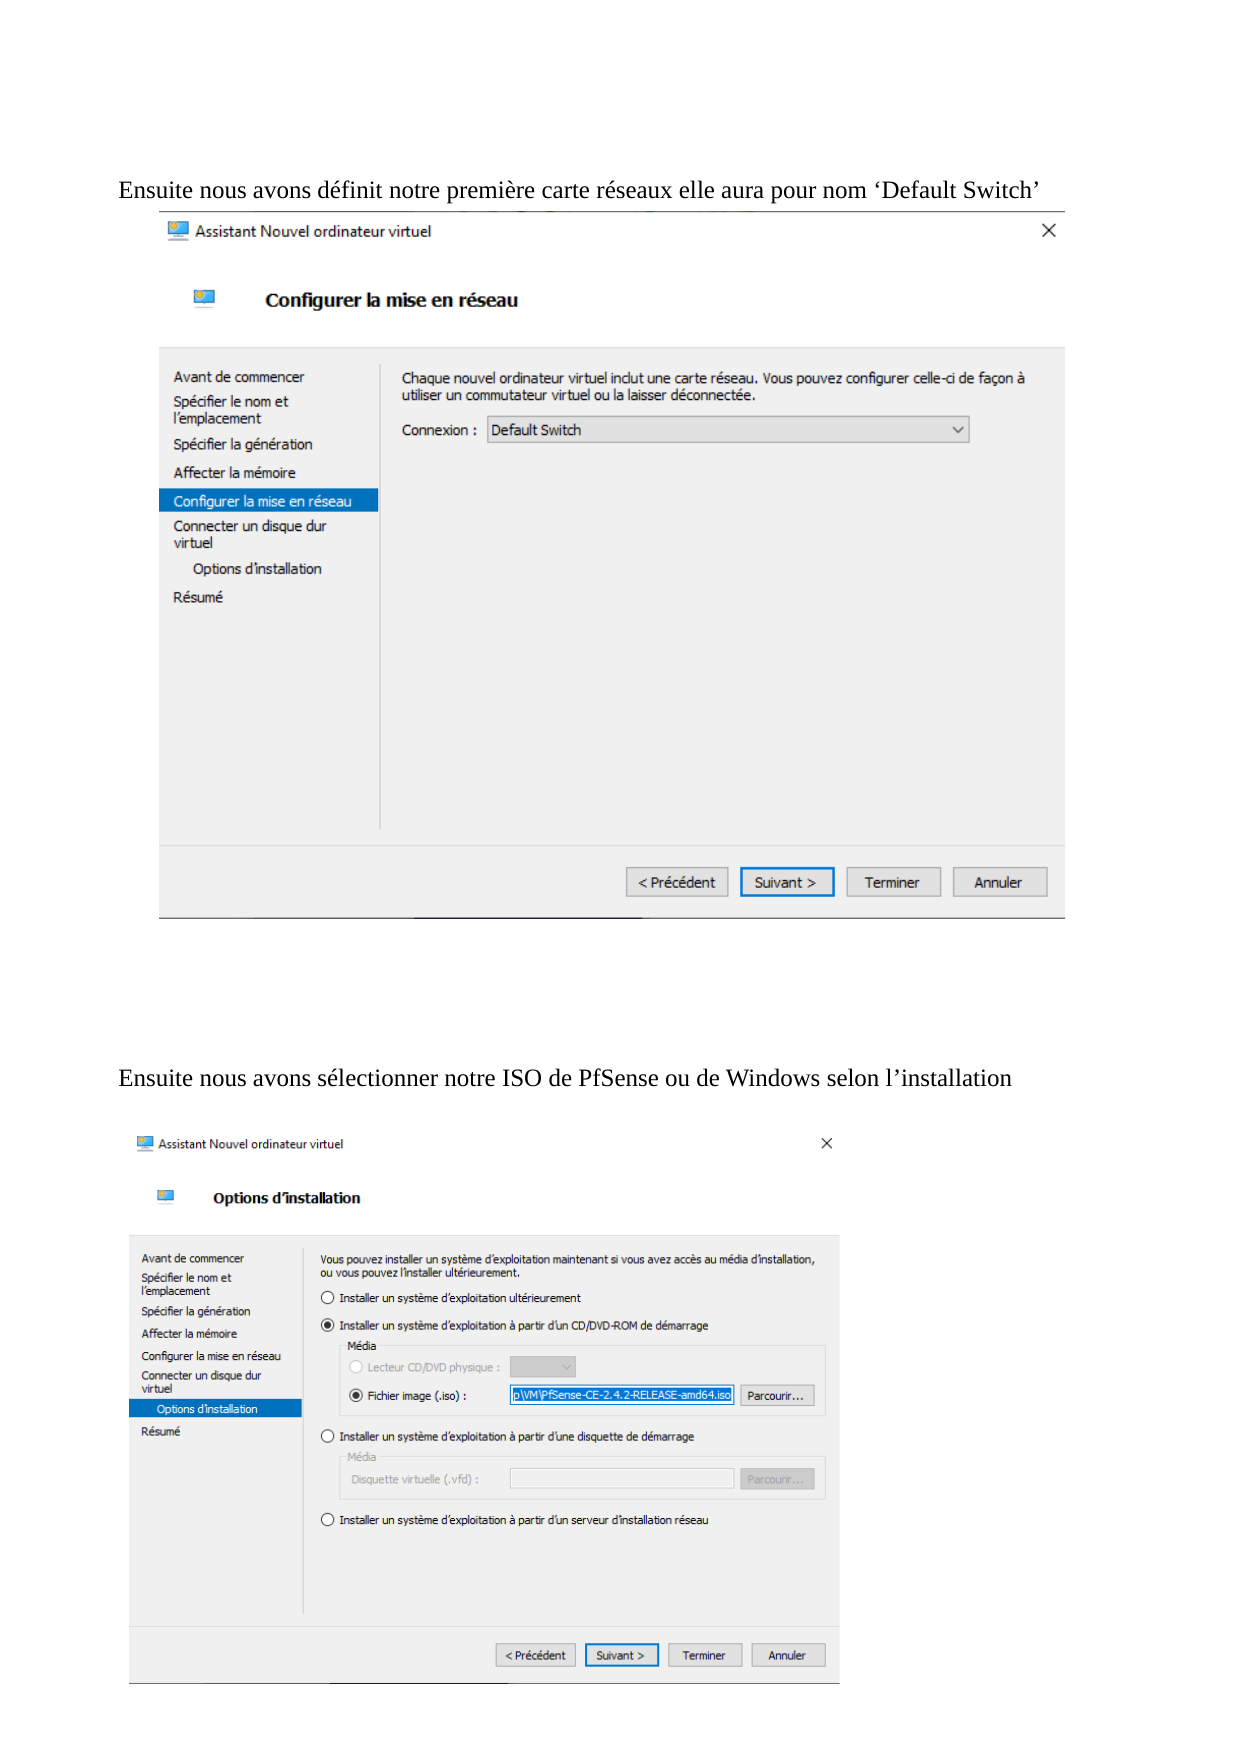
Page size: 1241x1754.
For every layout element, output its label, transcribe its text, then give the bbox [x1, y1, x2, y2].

text Ensuite nous avons sélectionner notre ISO de PfSense ou de Windows selon l’installation [118, 1063, 1122, 1091]
picture [159, 211, 1066, 919]
text Ensuite nous avons définit notre première carte réseaux elle aura pour nom ‘Default Switch’ [118, 176, 1122, 204]
picture [129, 1130, 840, 1684]
